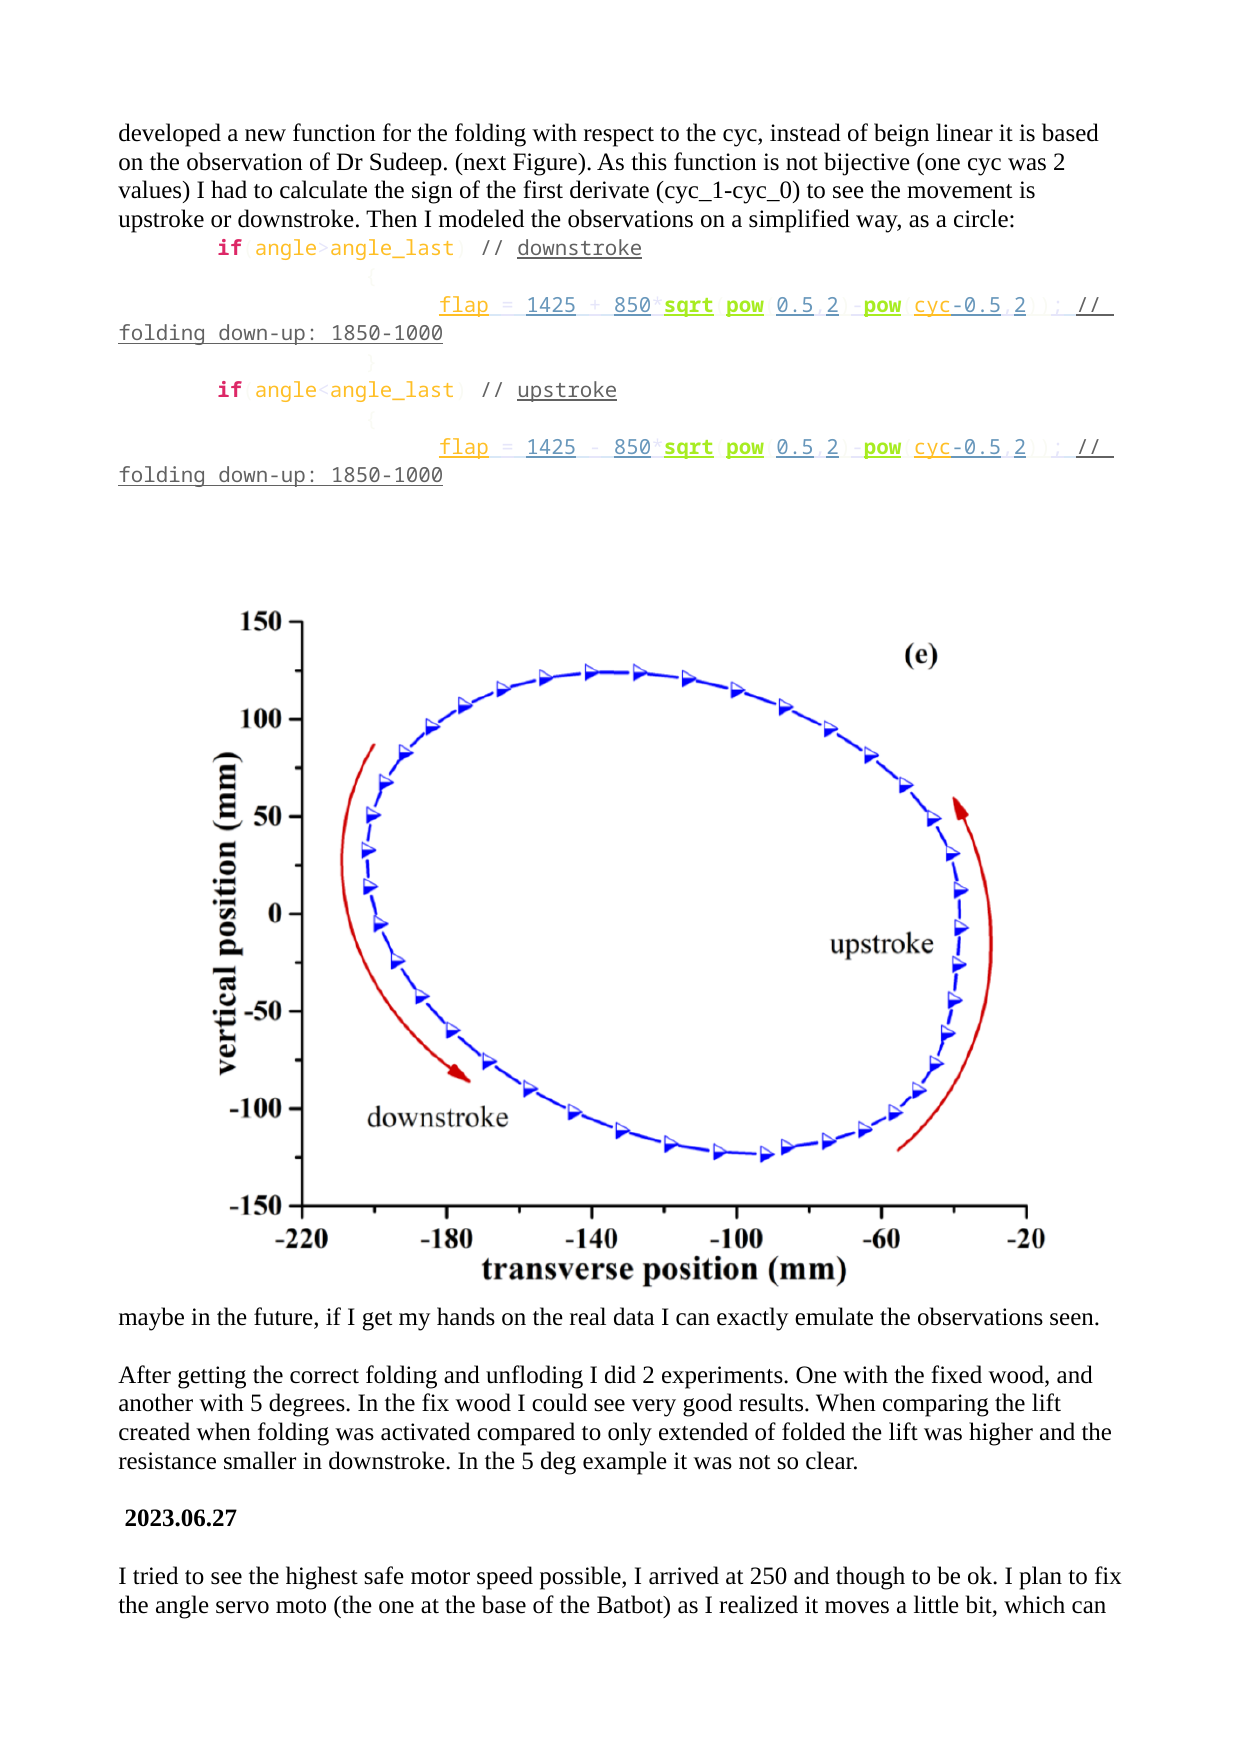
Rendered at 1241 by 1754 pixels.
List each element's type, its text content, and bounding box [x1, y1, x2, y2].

text } [118, 347, 1122, 375]
text if(angle<angle_last) // upstroke [118, 375, 1122, 404]
text flap = 1425 - 850*sqrt(pow(0.5,2)-pow(cyc-0.5,2)); // folding down-up: 1850-1000 [118, 432, 1122, 489]
text I tried to see the highest safe motor speed possible, I arrived at 250 and though to be ok. I plan to fix the angle servo moto (the one at the base of the Batbot) as I realized it moves a little bit, which can [118, 1561, 1122, 1618]
text developed a new function for the folding with respect to the cyc, instead of beign linear it is based on the observation of Dr Sudeep. (next Figure). As this function is not bijective (one cyc was 2 values) I had to calculate the sign of the first derivate (cyc_1-cyc_0) to see the movement is upstroke or downstroke. Then I modeled the observations on a simplified way, as a circle: [118, 118, 1122, 233]
picture [118, 574, 1123, 1303]
text { [118, 404, 1122, 432]
text flap = 1425 + 850*sqrt(pow(0.5,2)-pow(cyc-0.5,2)); // folding down-up: 1850-1000 [118, 290, 1122, 347]
text maybe in the future, if I get my hands on the real data I can exactly emulate the observations seen. [118, 1303, 1122, 1331]
text After getting the correct folding and unfloding I did 2 experiments. One with the fixed wood, and another with 5 degrees. In the fix wood I could see very good results. When comparing the lift created when folding was activated compared to only extended of folded the lift was higher and the resistance smaller in downstroke. In the 5 deg example it was not so clear. [118, 1360, 1122, 1475]
text if(angle>angle_last) // downstroke [118, 233, 1122, 262]
text 2023.06.27 [118, 1503, 1122, 1532]
text { [118, 262, 1122, 290]
